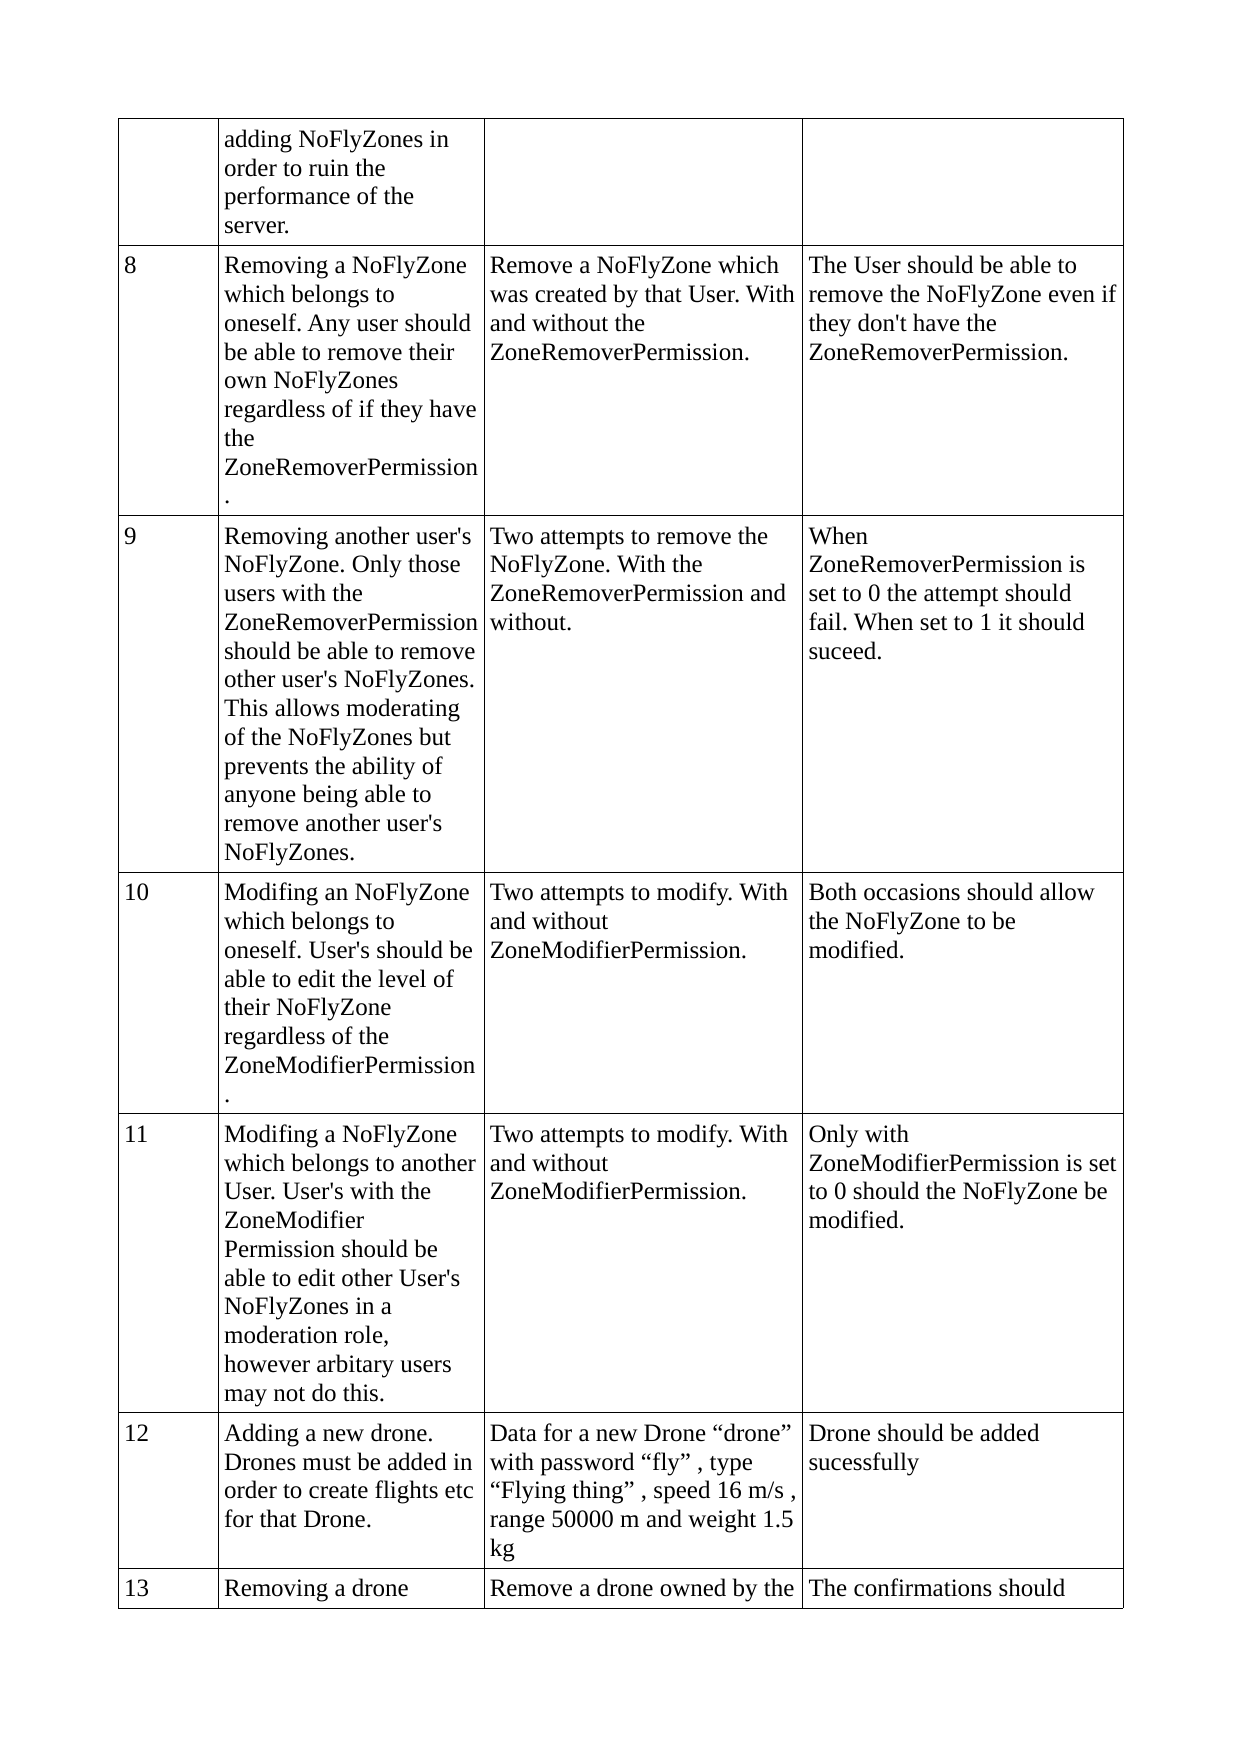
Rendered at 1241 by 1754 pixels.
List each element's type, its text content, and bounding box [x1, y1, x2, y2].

table_cell Modifing a NoFlyZone which belongs to another User. User's with the ZoneModifier Permission should be able to edit other User's NoFlyZones in a moderation role, however arbitary users may not do this. [219, 1114, 484, 1412]
table_cell The User should be able to remove the NoFlyZone even if they don't have the ZoneRemoverPermission. [803, 246, 1123, 515]
table_cell adding NoFlyZones in order to ruin the performance of the server. [219, 119, 484, 245]
table_cell 11 [119, 1114, 218, 1412]
table_cell Modifing an NoFlyZone which belongs to oneself. User's should be able to edit the level of their NoFlyZone regardless of the ZoneModifierPermission. [219, 873, 484, 1113]
table_cell Removing a drone [219, 1569, 484, 1608]
table_cell Two attempts to modify. With and without ZoneModifierPermission. [485, 873, 802, 1113]
table_cell Removing a NoFlyZone which belongs to oneself. Any user should be able to remove their own NoFlyZones regardless of if they have the ZoneRemoverPermission. [219, 246, 484, 515]
table_cell Both occasions should allow the NoFlyZone to be modified. [803, 873, 1123, 1113]
table_cell Two attempts to modify. With and without ZoneModifierPermission. [485, 1114, 802, 1412]
table_cell Adding a new drone. Drones must be added in order to create flights etc for that Drone. [219, 1413, 484, 1567]
table_cell Two attempts to remove the NoFlyZone. With the ZoneRemoverPermission and without. [485, 516, 802, 872]
table_cell When ZoneRemoverPermission is set to 0 the attempt should fail. When set to 1 it should suceed. [803, 516, 1123, 872]
table_cell [485, 119, 802, 245]
table_cell [803, 119, 1123, 245]
table_cell 12 [119, 1413, 218, 1567]
table_cell The confirmations should [803, 1569, 1123, 1608]
table_cell 13 [119, 1569, 218, 1608]
table_cell Data for a new Drone “drone” with password “fly” , type “Flying thing” , speed 16 m/s , range 50000 m and weight 1.5 kg [485, 1413, 802, 1567]
table_cell 8 [119, 246, 218, 515]
table_cell 10 [119, 873, 218, 1113]
table_cell Removing another user's NoFlyZone. Only those users with the ZoneRemoverPermission should be able to remove other user's NoFlyZones. This allows moderating of the NoFlyZones but prevents the ability of anyone being able to remove another user's NoFlyZones. [219, 516, 484, 872]
table_cell 9 [119, 516, 218, 872]
table_cell Remove a NoFlyZone which was created by that User. With and without the ZoneRemoverPermission. [485, 246, 802, 515]
table_cell Remove a drone owned by the [485, 1569, 802, 1608]
table_cell Only with ZoneModifierPermission is set to 0 should the NoFlyZone be modified. [803, 1114, 1123, 1412]
table_cell [119, 119, 218, 245]
table_cell Drone should be added sucessfully [803, 1413, 1123, 1567]
